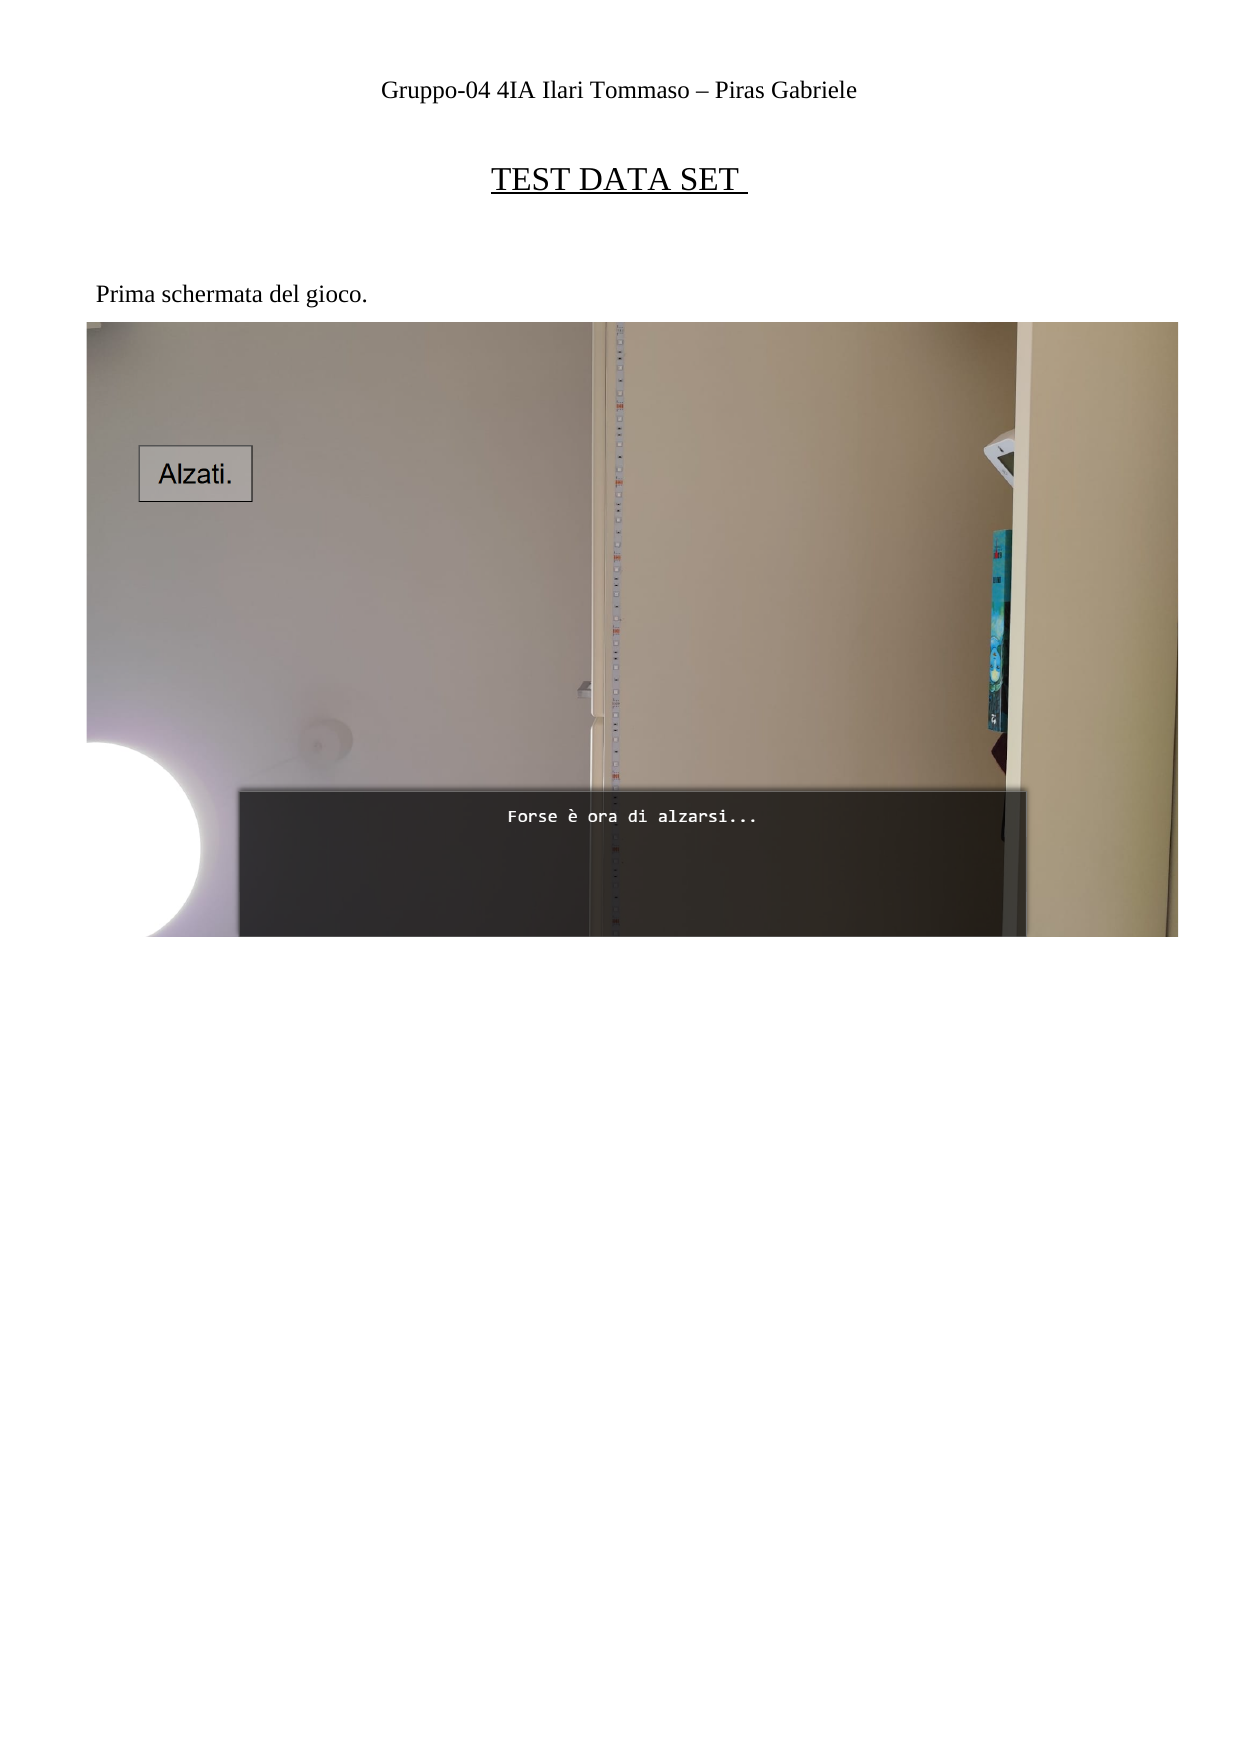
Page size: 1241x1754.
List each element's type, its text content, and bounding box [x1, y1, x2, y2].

text Prima schermata del gioco. [96, 281, 1161, 308]
picture [86, 322, 1179, 937]
subtitle TEST DATA SET [75, 159, 1163, 197]
